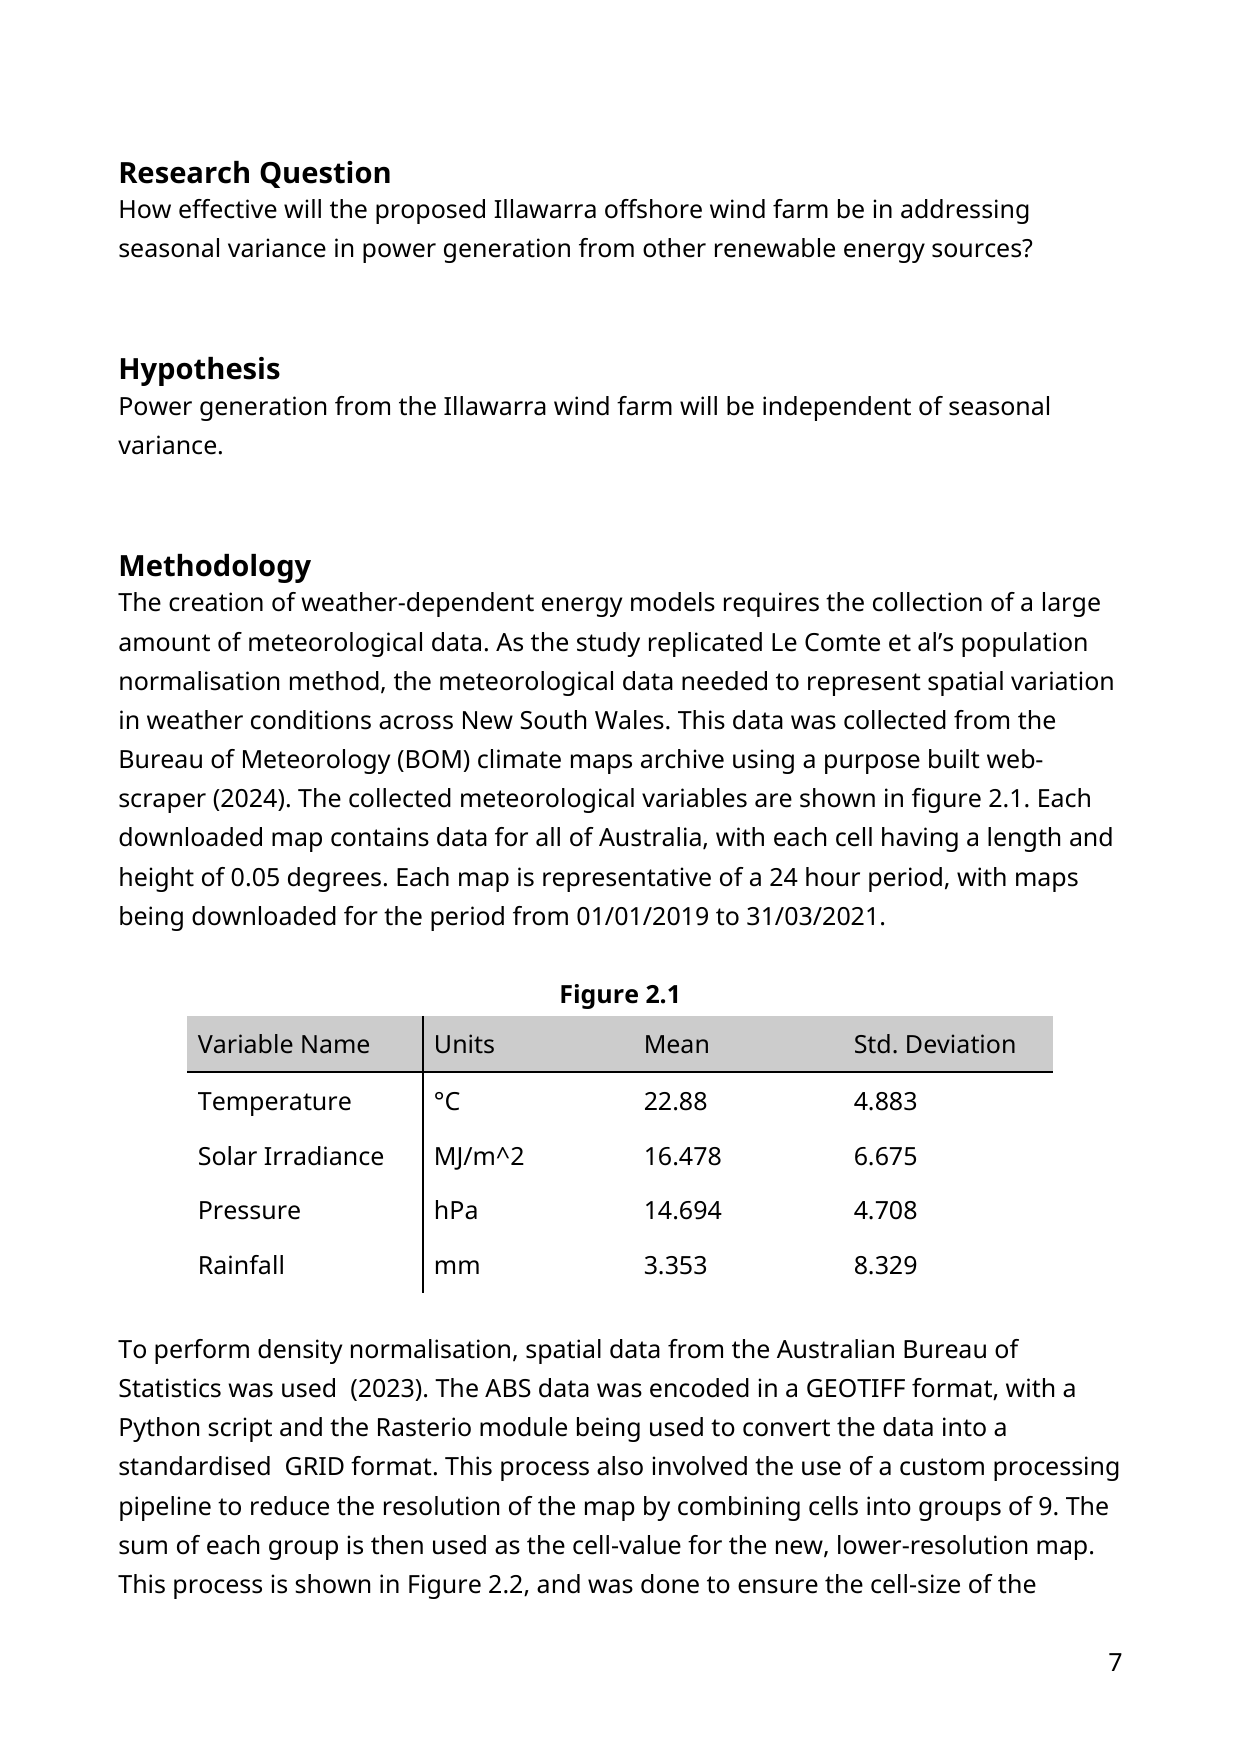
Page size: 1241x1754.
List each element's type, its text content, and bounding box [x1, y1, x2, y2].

table_cell Solar Irradiance [187, 1128, 422, 1183]
table_cell 16.478 [633, 1128, 843, 1183]
table_cell Temperature [187, 1073, 422, 1128]
table_cell 22.88 [633, 1073, 843, 1128]
table_cell Pressure [187, 1183, 422, 1237]
table_cell mm [424, 1238, 633, 1292]
table_cell Rainfall [187, 1238, 422, 1292]
table_header Mean [633, 1016, 843, 1071]
table_cell 8.329 [843, 1238, 1053, 1292]
text Power generation from the Illawarra wind farm will be independent of seasonal variance. [118, 388, 1122, 461]
subtitle Methodology [118, 545, 1122, 585]
table_cell MJ/m^2 [424, 1128, 633, 1183]
table_cell hPa [424, 1183, 633, 1237]
text Figure 2.1 [118, 977, 1122, 1011]
text The creation of weather-dependent energy models requires the collection of a large amount of meteorological data. As the study replicated Le Comte et al’s population normalisation method, the meteorological data needed to represent spatial variation in weather conditions across New South Wales. This data was collected from the Bureau of Meteorology (BOM) climate maps archive using a purpose built web-scraper (2024). The collected meteorological variables are shown in figure 2.1. Each downloaded map contains data for all of Australia, with each cell having a length and height of 0.05 degrees. Each map is representative of a 24 hour period, with maps being downloaded for the period from 01/01/2019 to 31/03/2021. [118, 585, 1122, 932]
table_cell °C [424, 1073, 633, 1128]
table_cell 4.708 [843, 1183, 1053, 1237]
table_cell 6.675 [843, 1128, 1053, 1183]
table_cell 4.883 [843, 1073, 1053, 1128]
table_header Std. Deviation [843, 1016, 1053, 1071]
table_header Variable Name [187, 1016, 422, 1071]
table_header Units [424, 1016, 633, 1071]
table_cell 14.694 [633, 1183, 843, 1237]
text How effective will the proposed Illawarra offshore wind farm be in addressing seasonal variance in power generation from other renewable energy sources? [118, 192, 1122, 265]
subtitle Research Question [118, 152, 1122, 192]
subtitle Hypothesis [118, 348, 1122, 388]
text To perform density normalisation, spatial data from the Australian Bureau of Statistics was used (2023). The ABS data was encoded in a GEOTIFF format, with a Python script and the Rasterio module being used to convert the data into a standardised GRID format. This process also involved the use of a custom processing pipeline to reduce the resolution of the map by combining cells into groups of 9. The sum of each group is then used as the cell-value for the new, lower-resolution map. This process is shown in Figure 2.2, and was done to ensure the cell-size of the [118, 1332, 1122, 1601]
table_cell 3.353 [633, 1238, 843, 1292]
